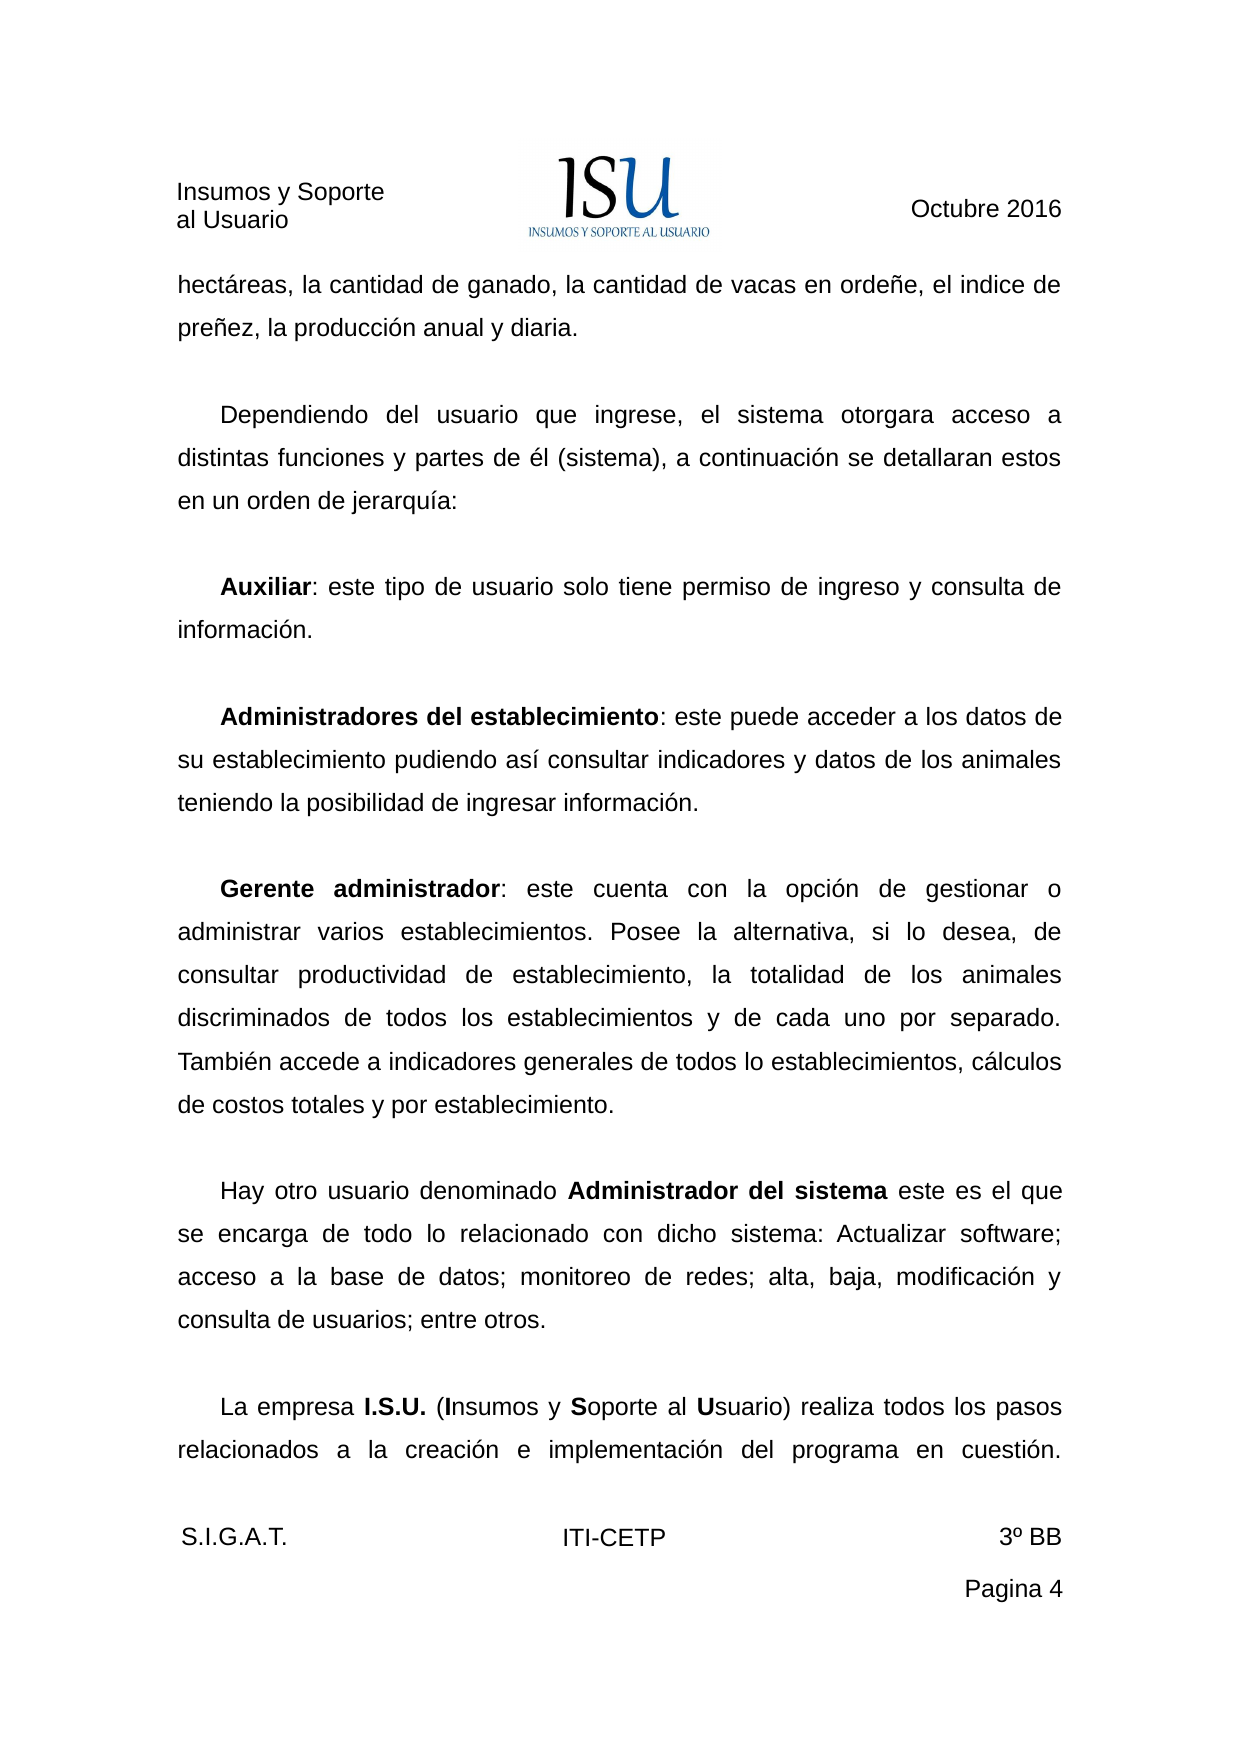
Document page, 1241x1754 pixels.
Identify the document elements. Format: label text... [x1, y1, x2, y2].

text Hay otro usuario denominado Administrador del sistema este es el que se encarga de todo lo relacionado con dicho sistema: Actualizar software; acceso a la base de datos; monitoreo de redes; alta, baja, modificación y consulta de usuarios; entre otros. [177, 1176, 1063, 1334]
picture [517, 138, 723, 252]
text Gerente administrador: este cuenta con la opción de gestionar o administrar varios establecimientos. Posee la alternativa, si lo desea, de consultar productividad de establecimiento, la totalidad de los animales discriminados de todos los establecimientos y de cada uno por separado. También accede a indicadores generales de todos lo establecimientos, cálculos de costos totales y por establecimiento. [177, 874, 1063, 1118]
text Administradores del establecimiento: este puede acceder a los datos de su establecimiento pudiendo así consultar indicadores y datos de los animales teniendo la posibilidad de ingresar información. [177, 701, 1063, 816]
text Auxiliar: este tipo de usuario solo tiene permiso de ingreso y consulta de información. [177, 572, 1063, 644]
text La empresa I.S.U. (Insumos y Soporte al Usuario) realiza todos los pasos relacionados a la creación e implementación del programa en cuestión. [177, 1391, 1063, 1463]
text Dependiendo del usuario que ingrese, el sistema otorgara acceso a distintas funciones y partes de él (sistema), a continuación se detallaran estos en un orden de jerarquía: [177, 399, 1063, 514]
text hectáreas, la cantidad de ganado, la cantidad de vacas en ordeñe, el indice de preñez, la producción anual y diaria. [177, 270, 1063, 342]
